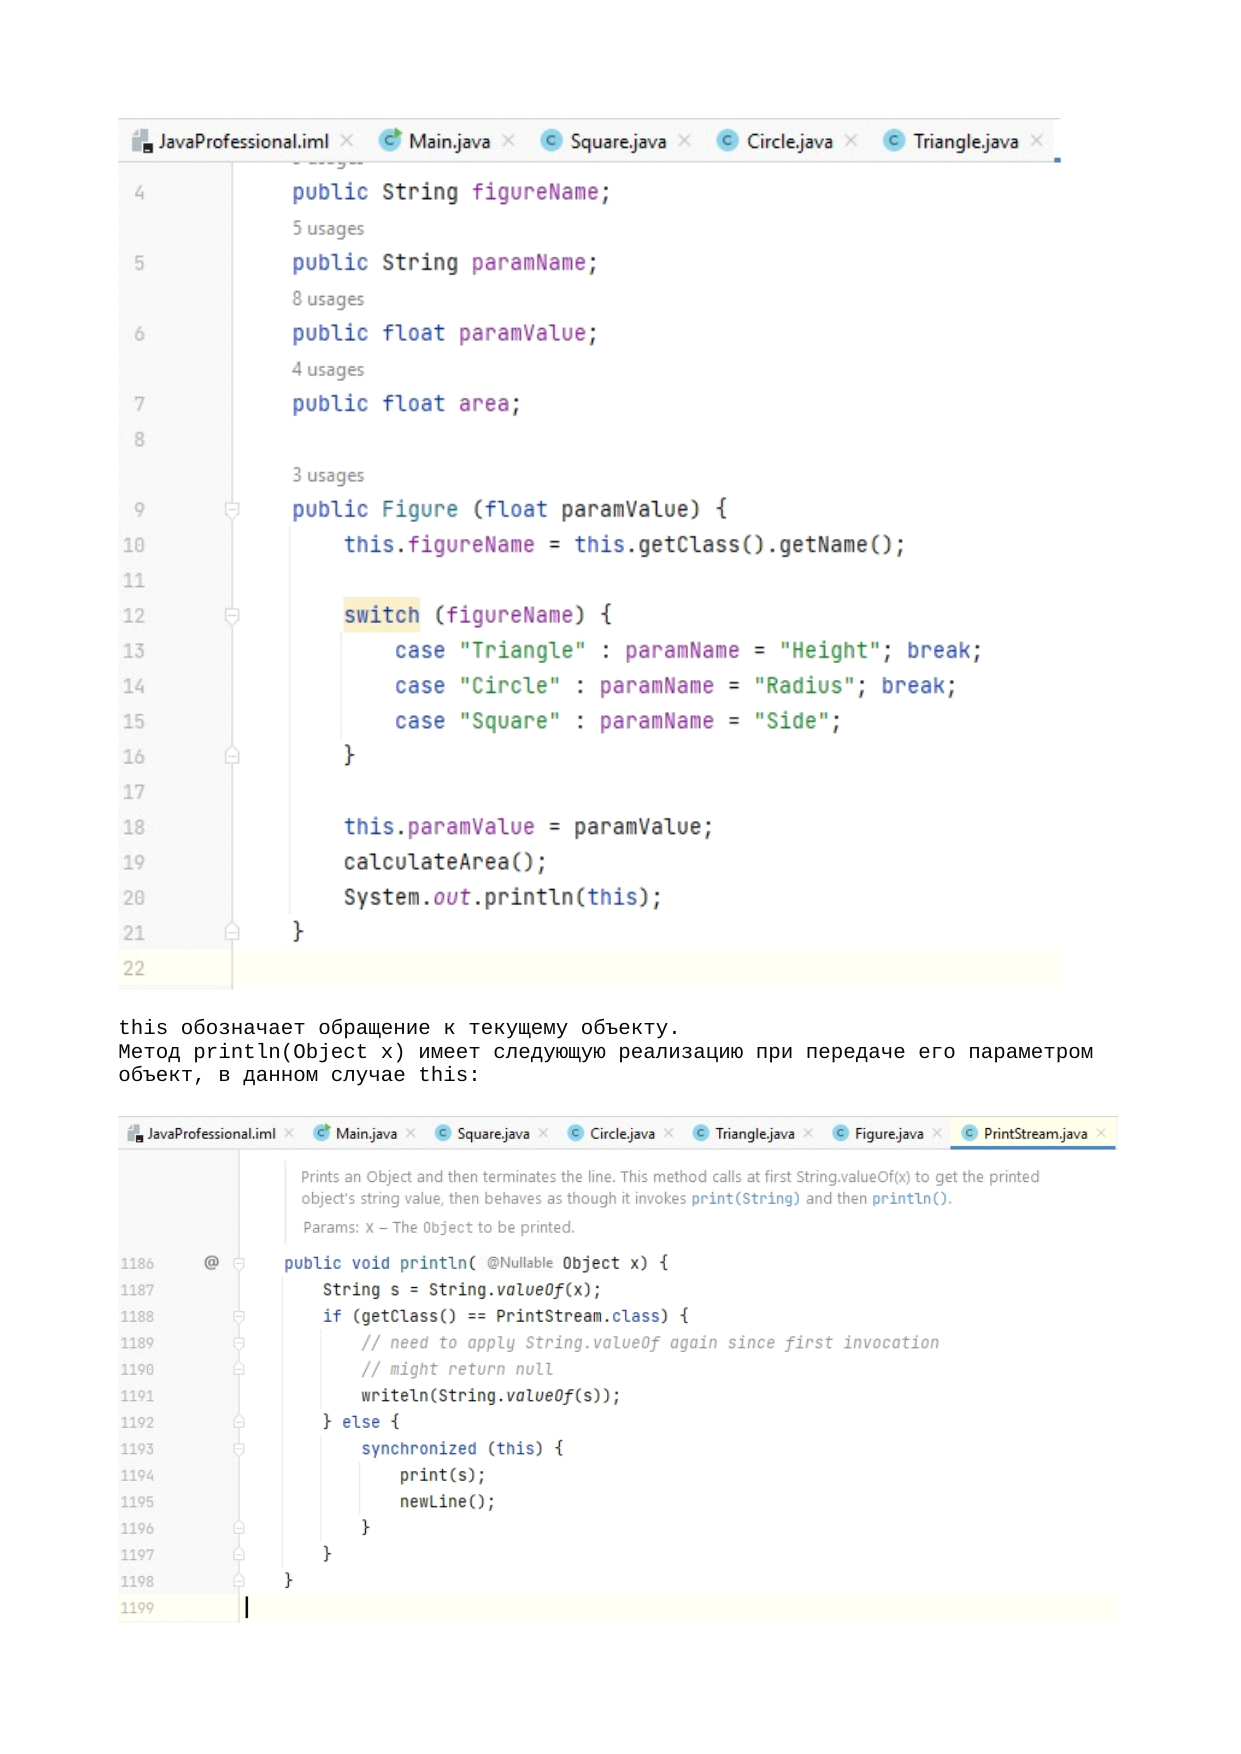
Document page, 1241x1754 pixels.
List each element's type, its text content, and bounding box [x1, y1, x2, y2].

text this обозначает обращение к текущему объекту. [118, 1017, 1122, 1041]
text Метод println(Object x) имеет следующую реализацию при передаче его параметром объект, в данном случае this: [118, 1041, 1122, 1088]
